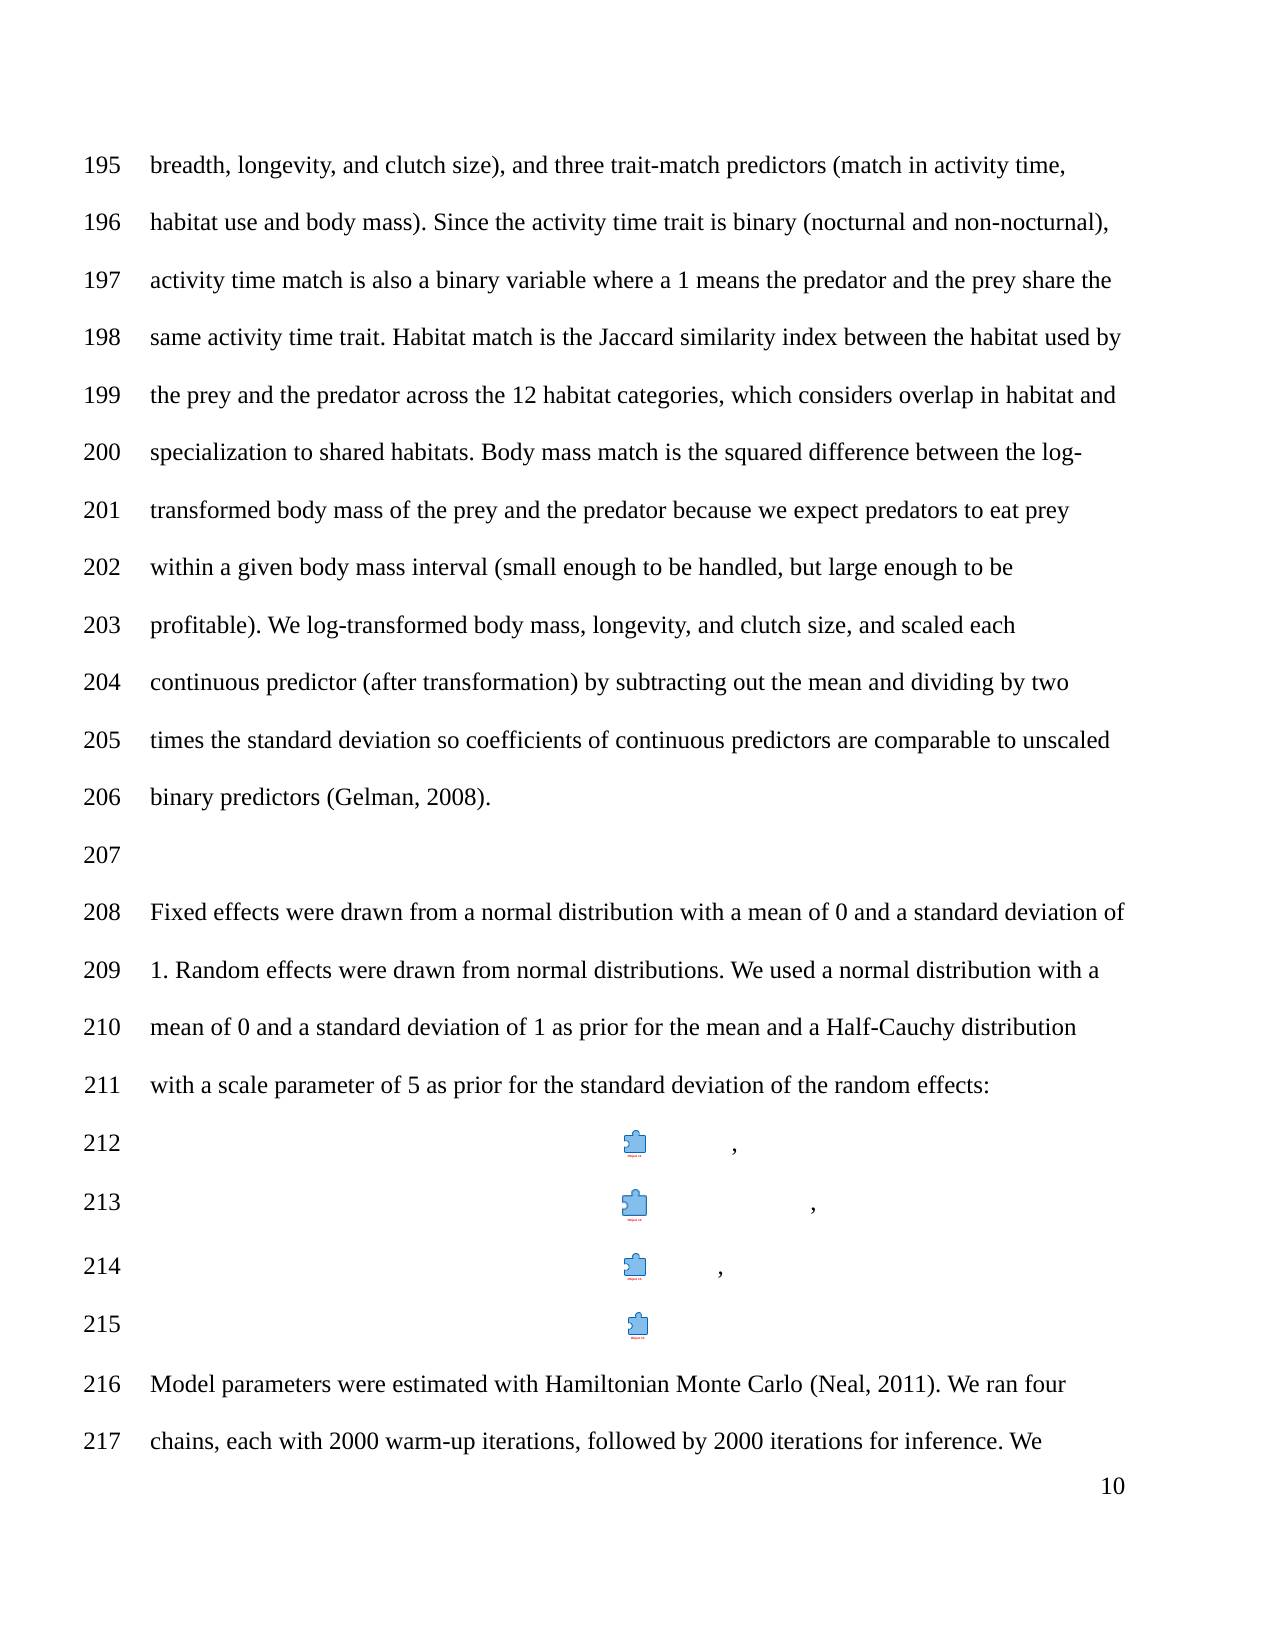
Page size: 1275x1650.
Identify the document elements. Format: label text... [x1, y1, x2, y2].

text , [150, 1250, 1125, 1281]
text breadth, longevity, and clutch size), and three trait-match predictors (match in activity time, habitat use and body mass). Since the activity time trait is binary (nocturnal and non-nocturnal), activity time match is also a binary variable where a 1 means the predator and the prey share the same activity time trait. Habitat match is the Jaccard similarity index between the habitat used by the prey and the predator across the 12 habitat categories, which considers overlap in habitat and specialization to shared habitats. Body mass match is the squared difference between the log-transformed body mass of the prey and the predator because we expect predators to eat prey within a given body mass interval (small enough to be handled, but large enough to be profitable). We log-transformed body mass, longevity, and clutch size, and scaled each continuous predictor (after transformation) by subtracting out the mean and dividing by two times the standard deviation so coefficients of continuous predictors are comparable to unscaled binary predictors (Gelman, 2008). [150, 150, 1125, 811]
text , [150, 1187, 1125, 1222]
text Model parameters were estimated with Hamiltonian Monte Carlo (Neal, 2011). We ran four chains, each with 2000 warm-up iterations, followed by 2000 iterations for inference. We [150, 1369, 1125, 1455]
text Fixed effects were drawn from a normal distribution with a mean of 0 and a standard deviation of 1. Random effects were drawn from normal distributions. We used a normal distribution with a mean of 0 and a standard deviation of 1 as prior for the mean and a Half-Cauchy distribution with a scale parameter of 5 as prior for the standard deviation of the random effects: [150, 897, 1125, 1099]
text , [150, 1127, 1125, 1158]
